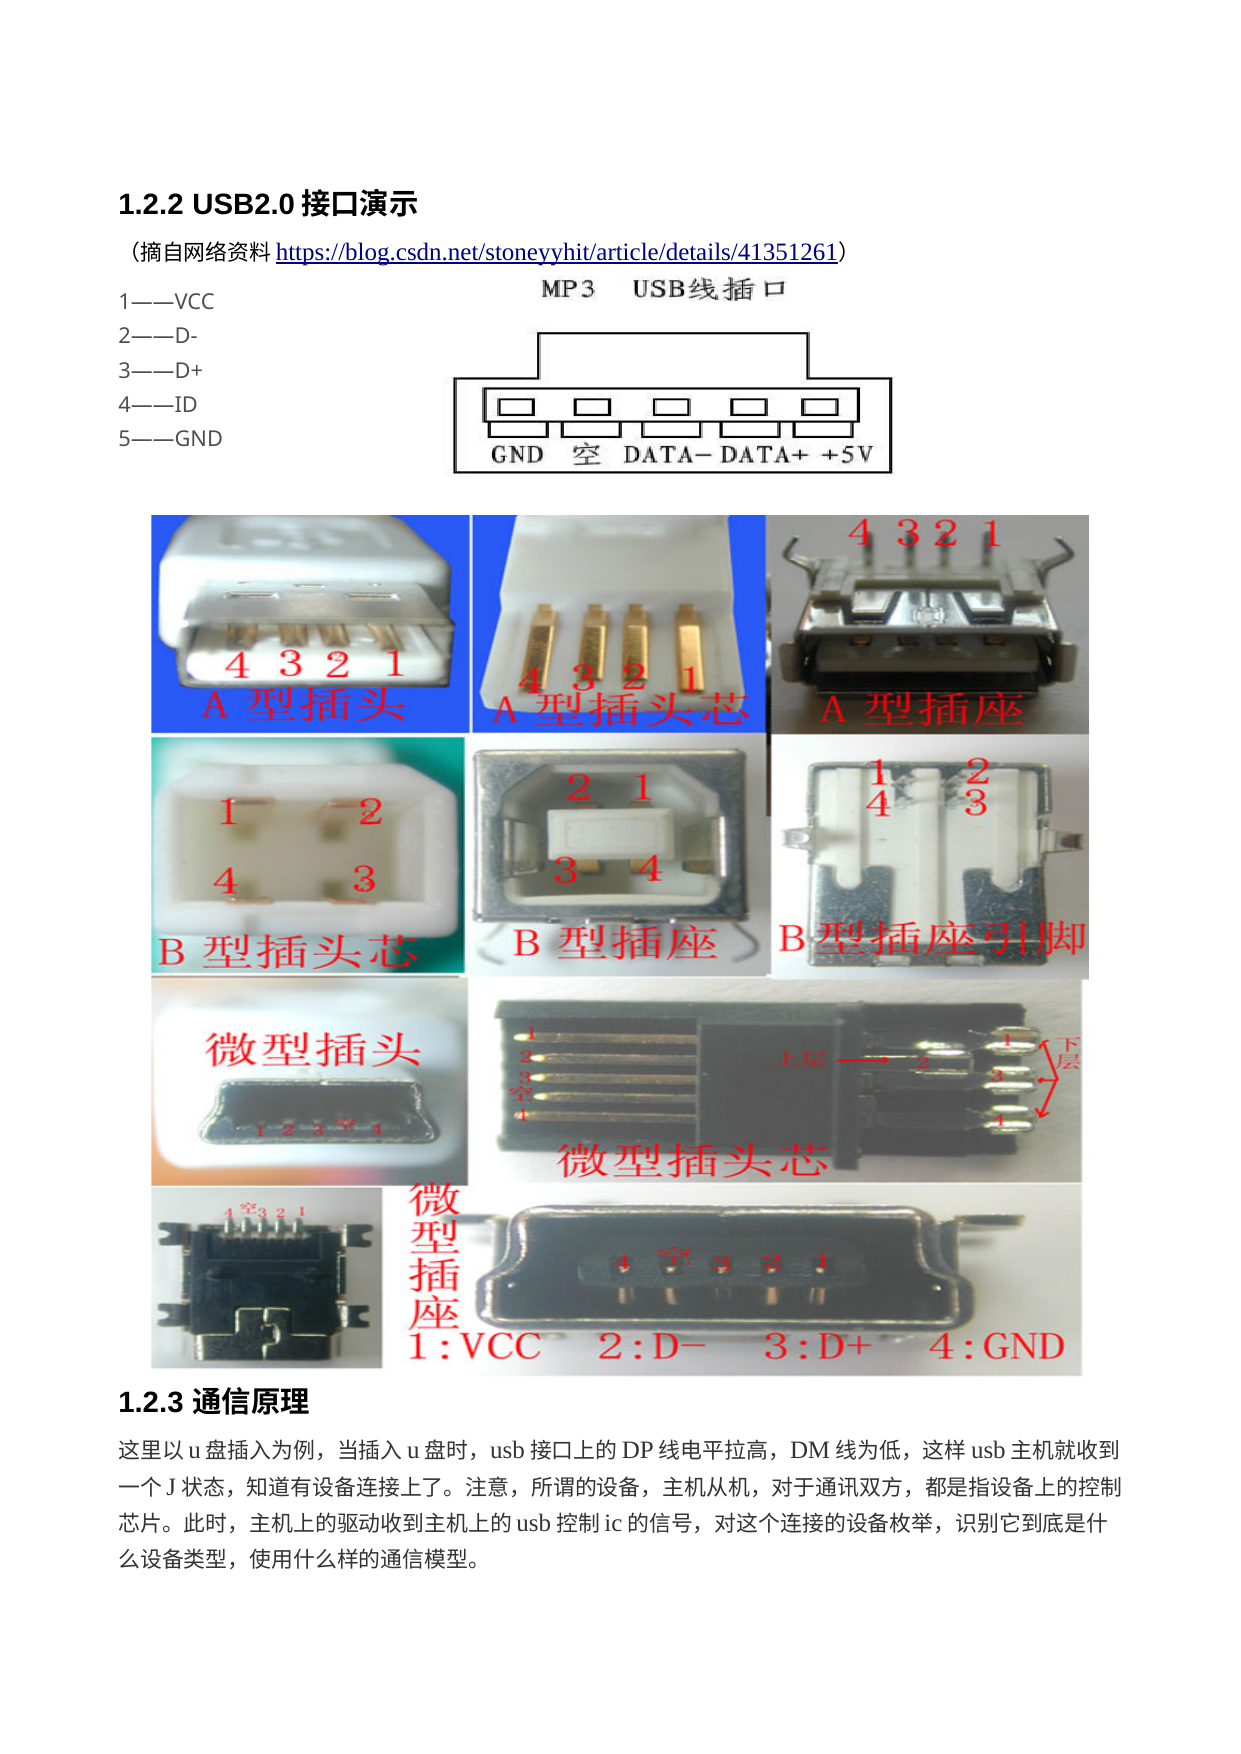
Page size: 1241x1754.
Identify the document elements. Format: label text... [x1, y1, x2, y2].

text 这里以u盘插入为例，当插入u盘时，usb接口上的DP线电平拉高，DM线为低，这样usb主机就收到一个J状态，知道有设备连接上了。注意，所谓的设备，主机从机，对于通讯双方，都是指设备上的控制芯片。此时，主机上的驱动收到主机上的usb控制ic的信号，对这个连接的设备枚举，识别它到底是什么设备类型，使用什么样的通信模型。 [118, 1433, 1122, 1574]
subtitle 1.2.3 通信原理 [118, 535, 1122, 1421]
picture [414, 267, 948, 477]
text [948, 286, 1122, 453]
text （摘自网络资料https://blog.csdn.net/stoneyyhit/article/details/41351261） [118, 235, 1122, 267]
text 1——VCC 2——D- 3——D+ 4——ID 5——GND [118, 286, 414, 453]
picture [151, 515, 1089, 1379]
subtitle 1.2.2 USB2.0接口演示 [118, 180, 1122, 223]
